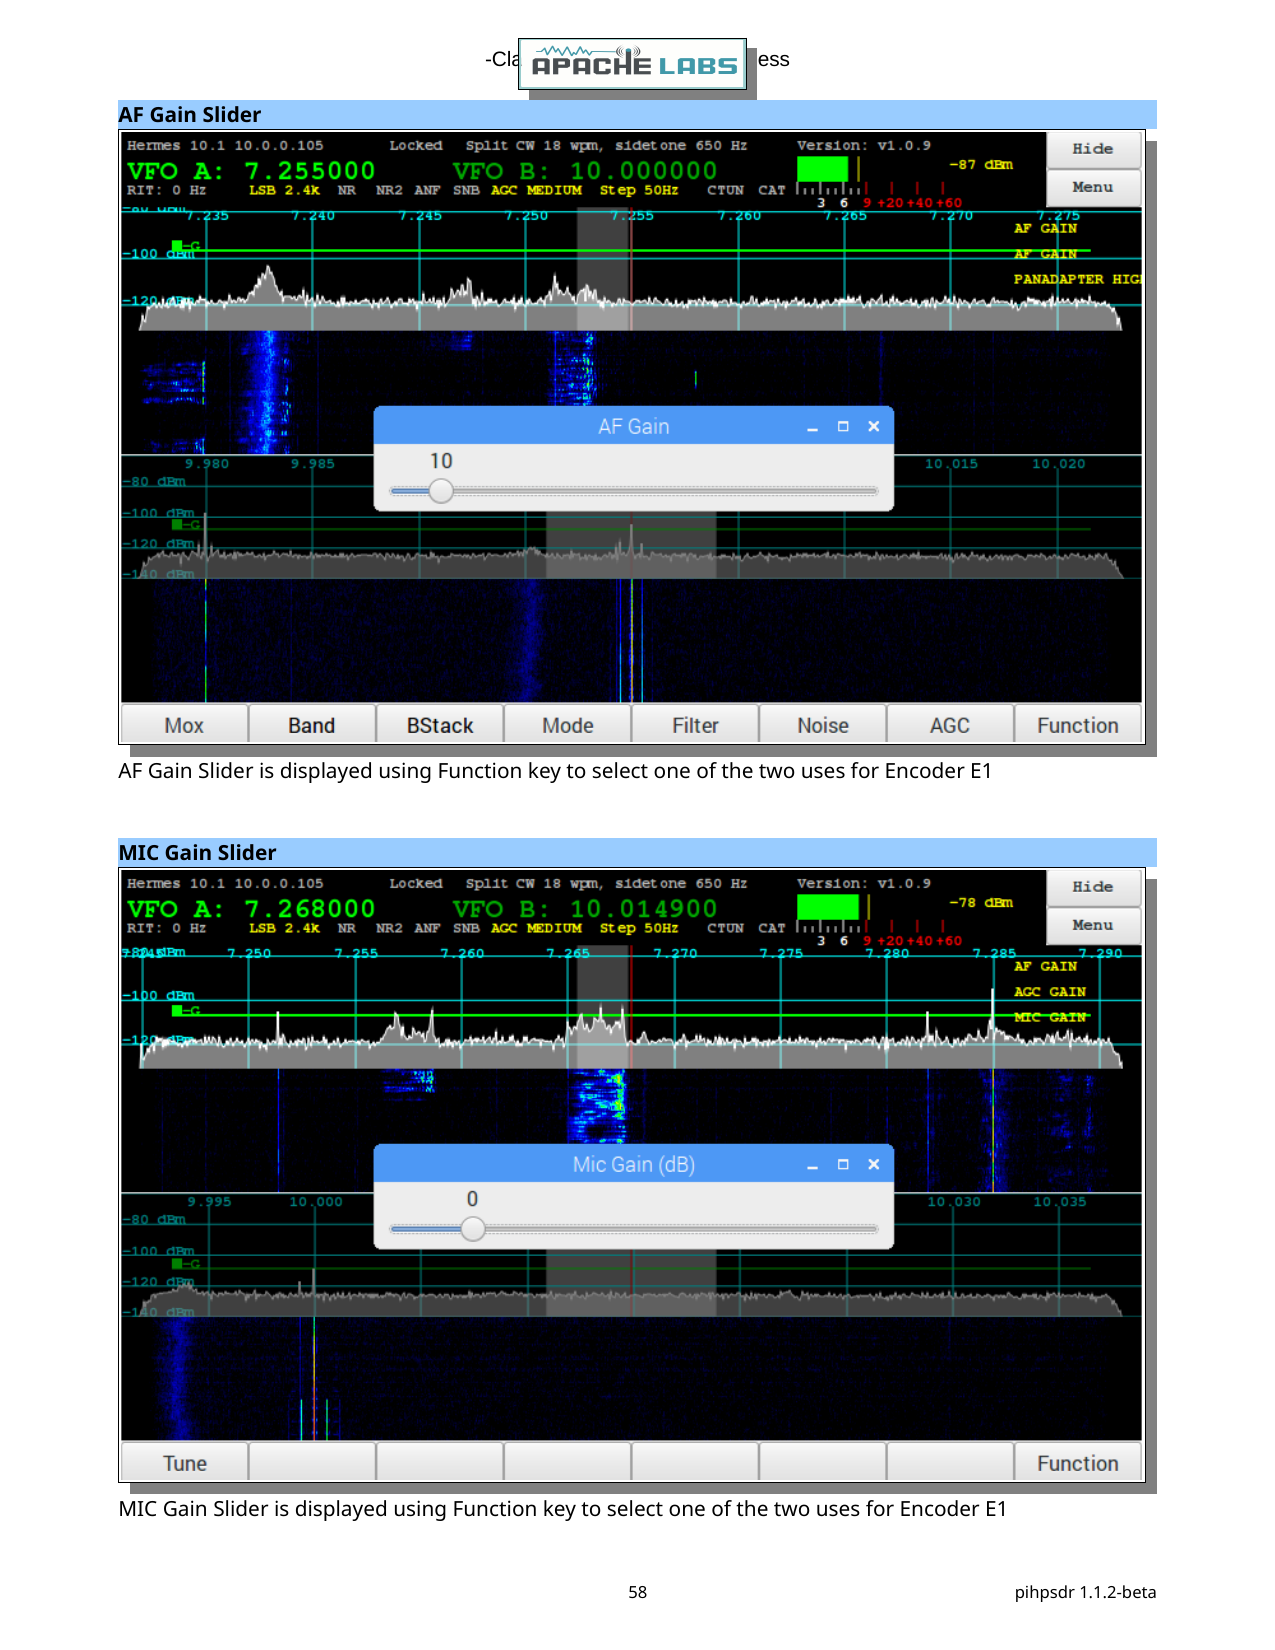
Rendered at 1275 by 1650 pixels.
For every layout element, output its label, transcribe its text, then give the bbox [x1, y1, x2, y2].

picture [121, 870, 1142, 1480]
picture [521, 40, 744, 87]
text MIC Gain Slider is displayed using Function key to select one of the two uses for Encoder E1 [118, 1483, 1157, 1523]
text AF Gain Slider is displayed using Function key to select one of the two uses for Encoder E1 [118, 745, 1157, 785]
subtitle MIC Gain Slider [118, 838, 1157, 867]
subtitle AF Gain Slider [118, 100, 1157, 129]
picture [121, 132, 1142, 742]
